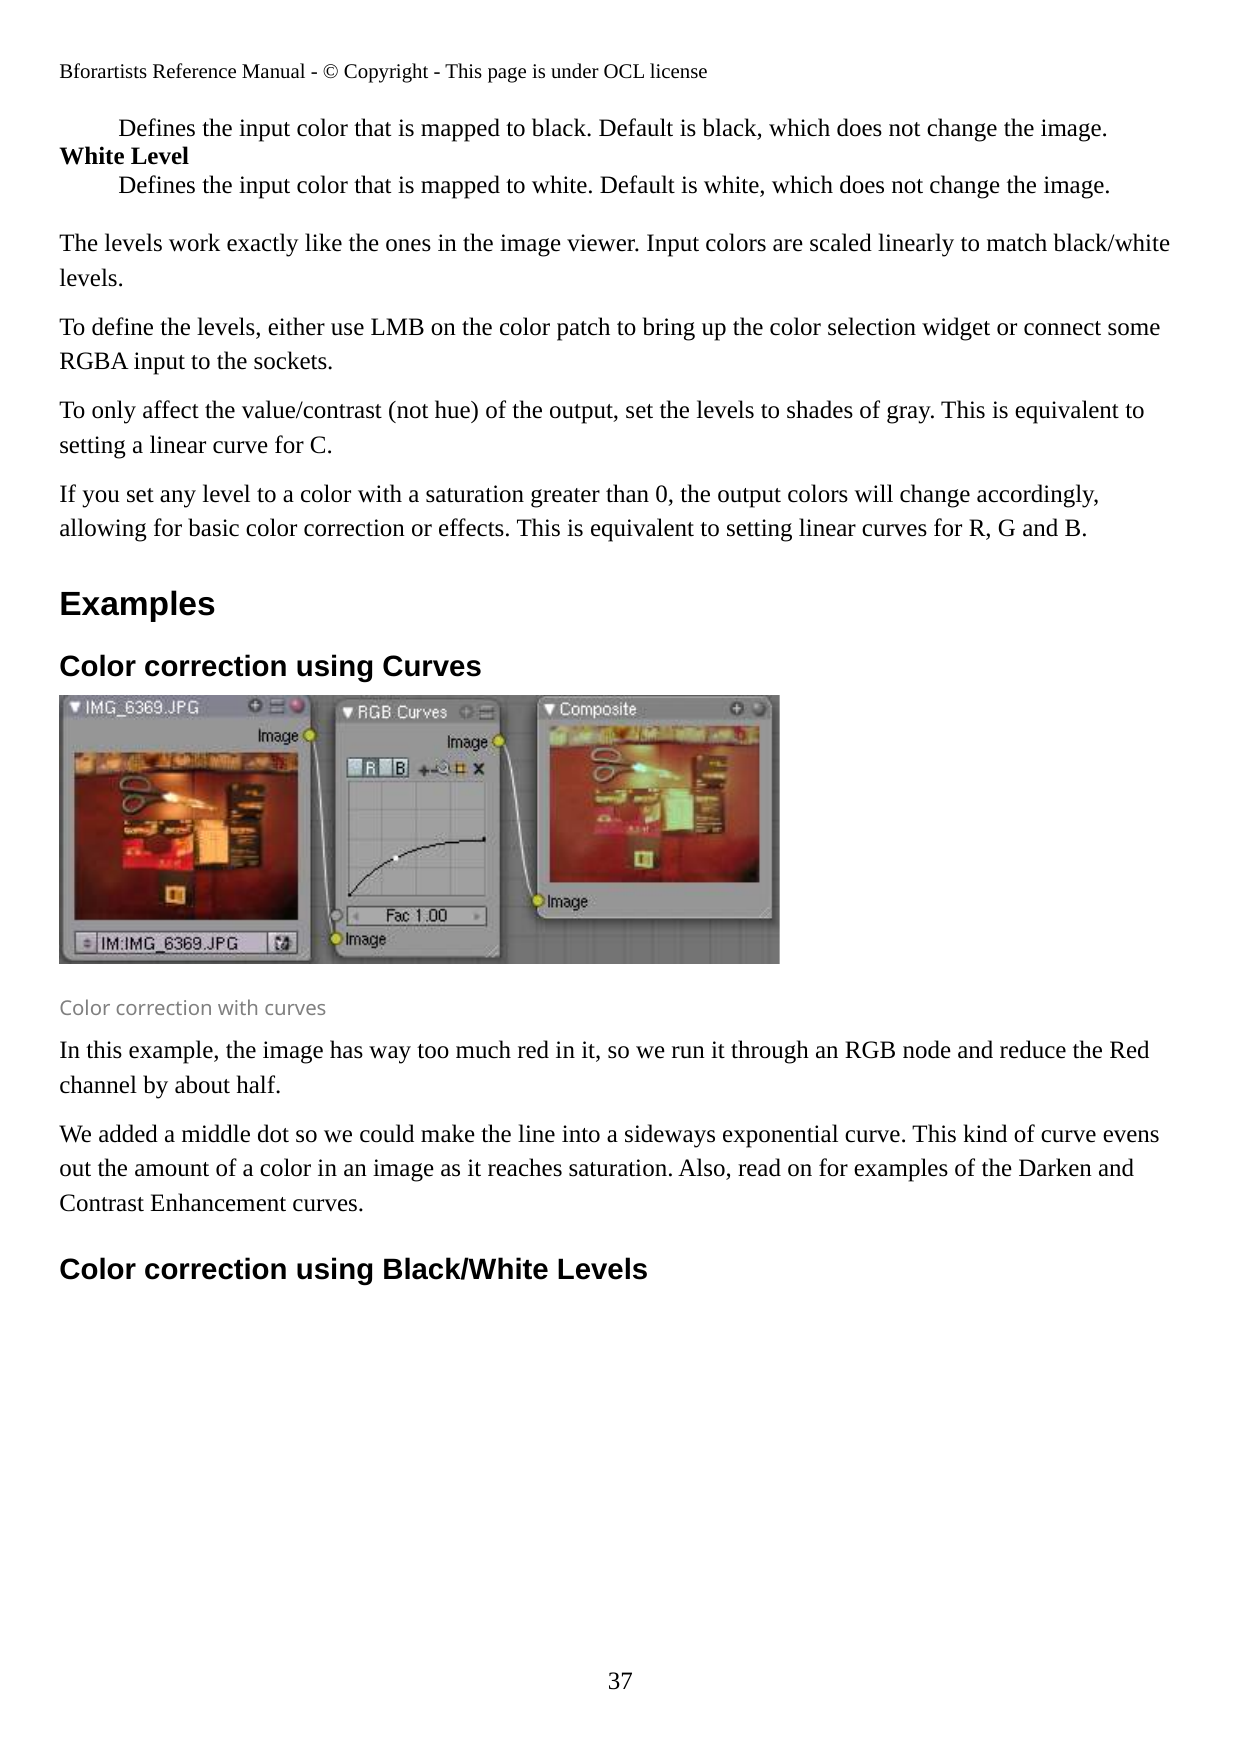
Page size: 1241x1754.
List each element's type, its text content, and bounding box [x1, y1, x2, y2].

list Defines the input color that is mapped to white. Default is white, which does not change the image. [118, 170, 1181, 199]
picture [59, 695, 780, 964]
subtitle Examples [59, 583, 1181, 622]
text To define the levels, either use LMB on the color patch to bring up the color selection widget or connect some RGBA input to the sockets. [59, 312, 1181, 375]
list Defines the input color that is mapped to black. Default is black, which does not change the image. [118, 113, 1181, 141]
text Color correction with curves [59, 990, 1181, 1021]
text The levels work exactly like the ones in the image viewer. Input colors are scaled linearly to match black/white levels. [59, 228, 1181, 292]
subtitle Color correction using Black/White Levels [59, 1252, 1181, 1285]
subtitle White Level [59, 141, 1181, 170]
text In this example, the image has way too much red in it, so we run it through an RGB node and reduce the Red channel by about half. [59, 1036, 1181, 1099]
subtitle Color correction using Curves [59, 649, 1181, 683]
text To only affect the value/contrast (not hue) of the output, set the levels to shades of gray. This is equivalent to setting a linear curve for C. [59, 395, 1181, 459]
text If you set any level to a color with a saturation greater than 0, the output colors will change accordingly, allowing for basic color correction or effects. This is equivalent to setting linear curves for R, G and B. [59, 479, 1181, 542]
text We added a middle dot so we could make the line into a sideways exponential curve. This kind of curve evens out the amount of a color in an image as it reaches saturation. Also, read on for examples of the Darken and Contrast Enhancement curves. [59, 1119, 1181, 1217]
